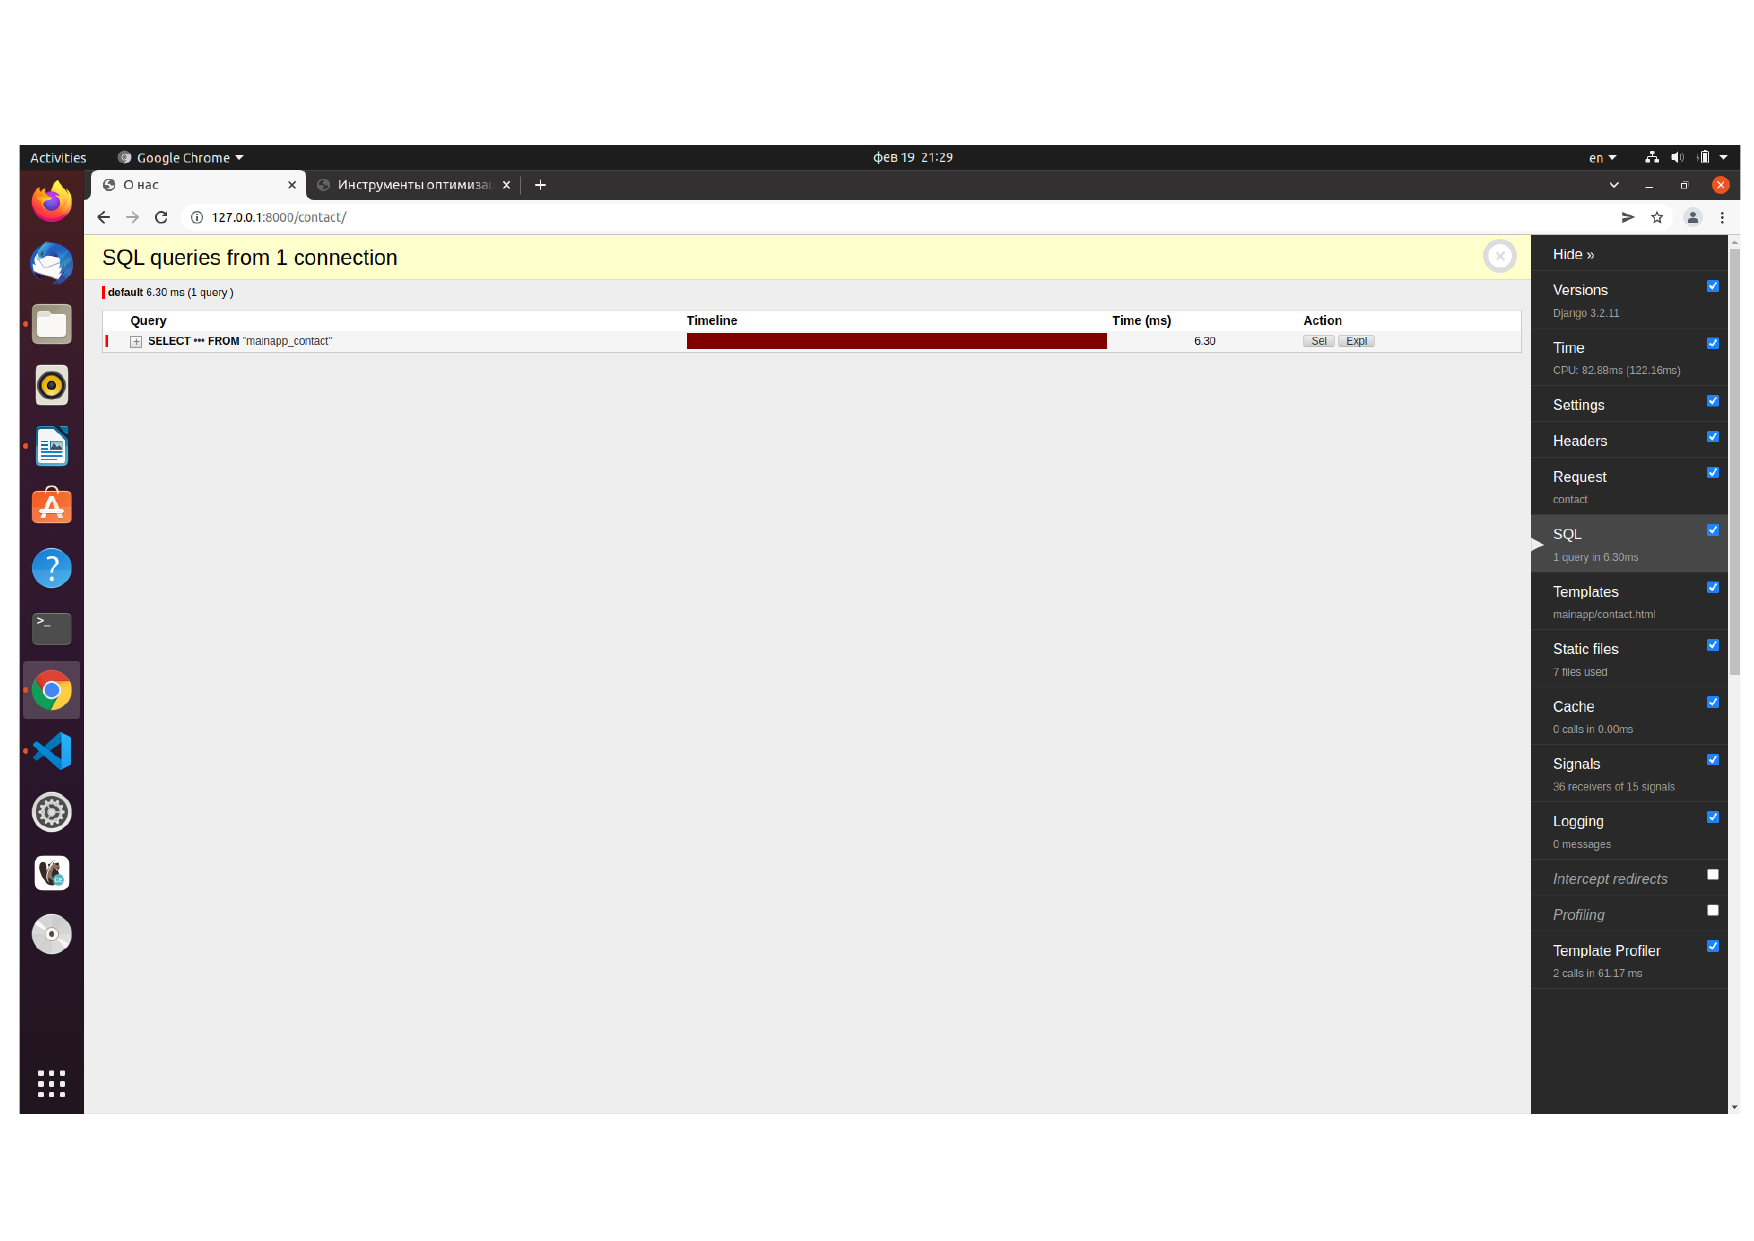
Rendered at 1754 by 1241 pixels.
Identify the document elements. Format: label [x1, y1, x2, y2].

picture [19, 145, 1741, 1114]
